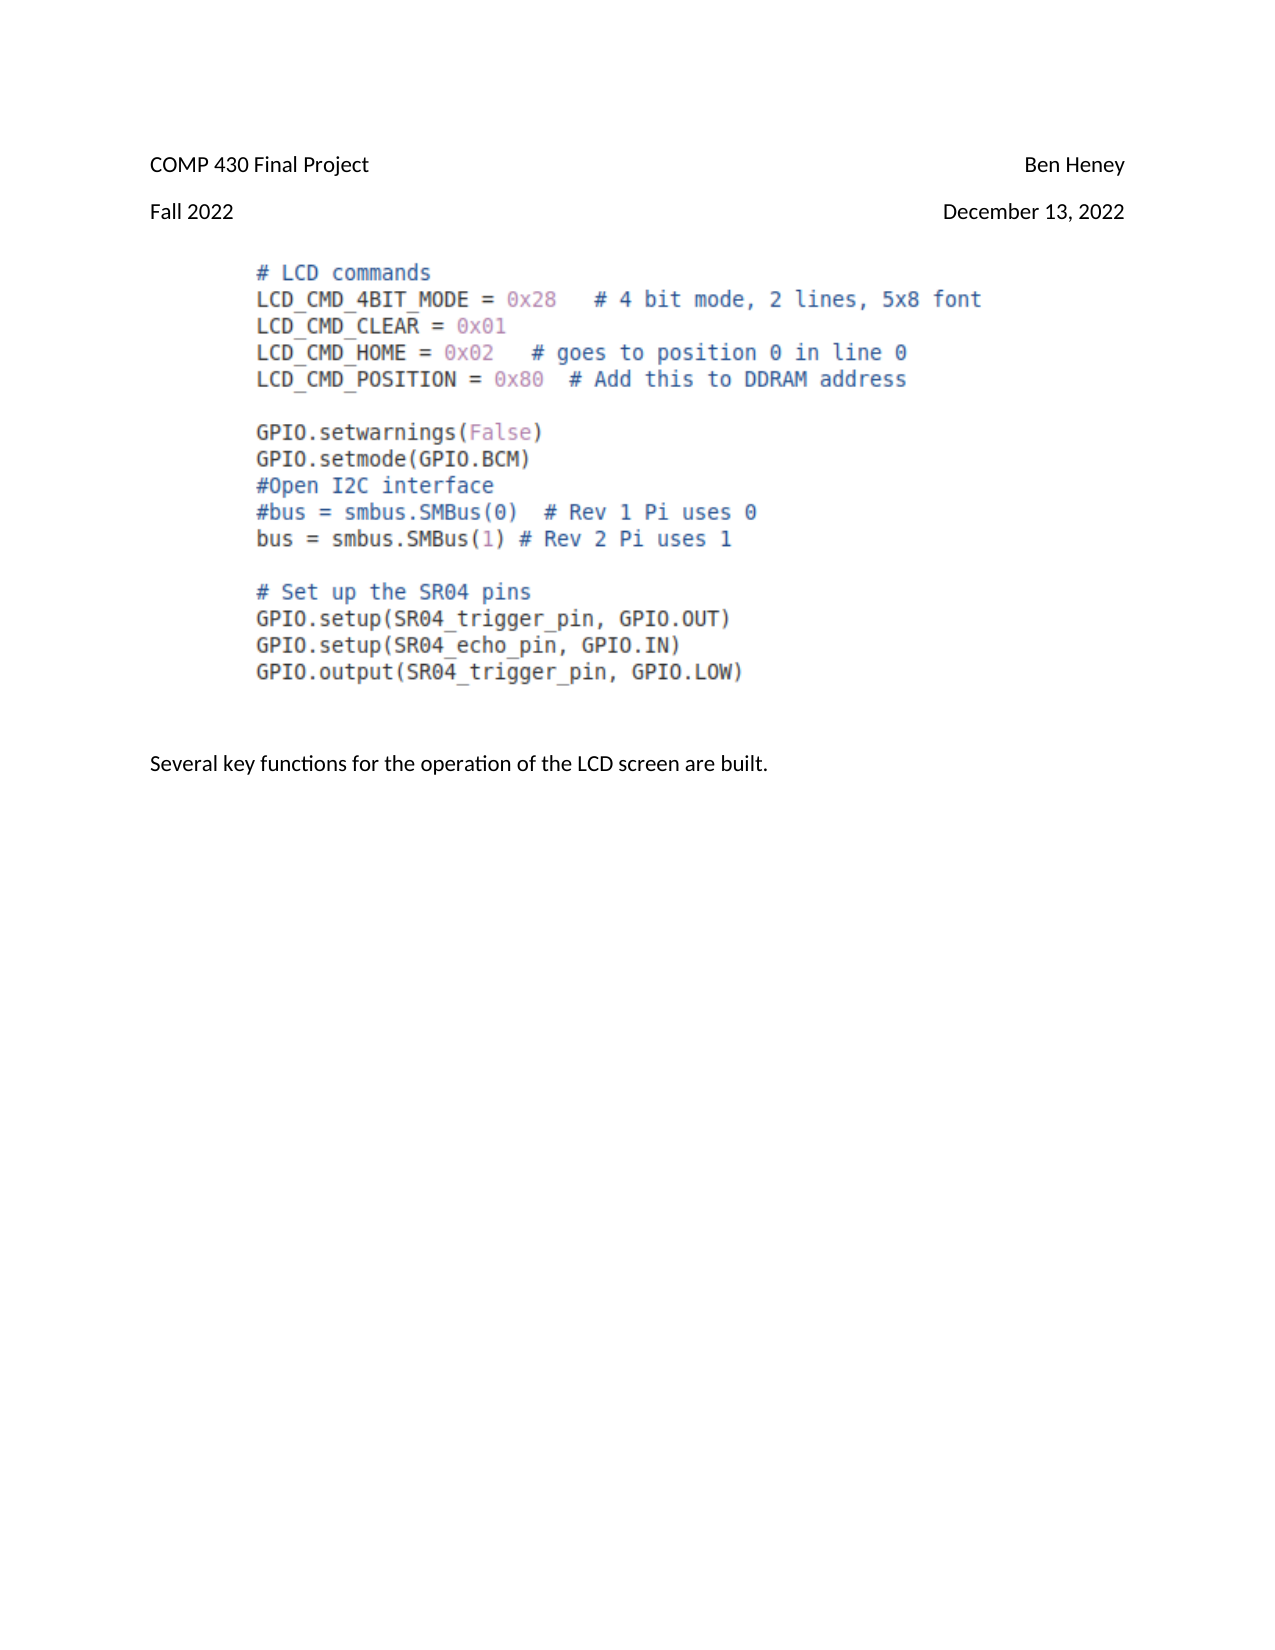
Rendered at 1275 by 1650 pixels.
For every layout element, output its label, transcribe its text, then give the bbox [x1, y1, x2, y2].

text Several key functions for the operation of the LCD screen are built. [150, 749, 1125, 777]
picture [255, 254, 1020, 700]
